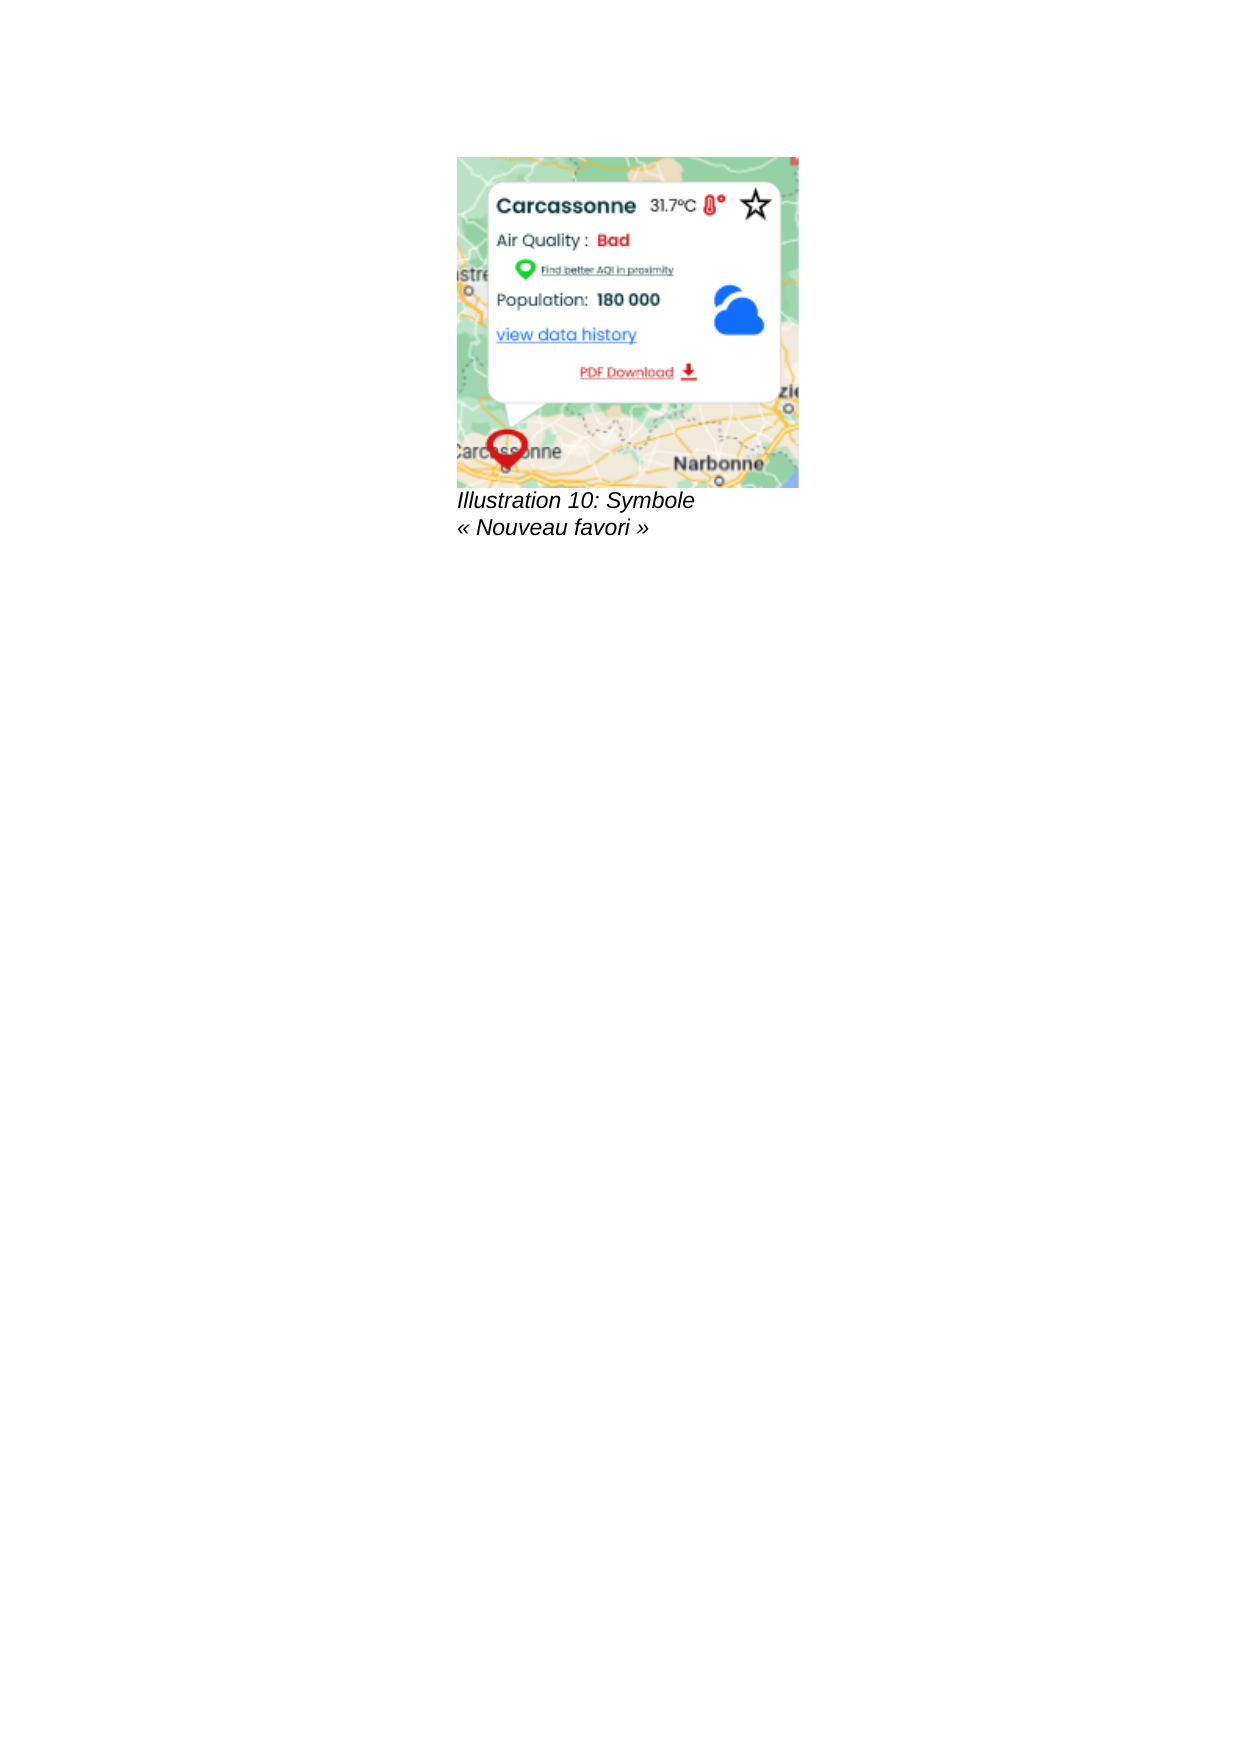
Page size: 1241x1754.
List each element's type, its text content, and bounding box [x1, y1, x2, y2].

text Illustration 10: Symbole « Nouveau favori » [457, 488, 799, 540]
picture [456, 157, 799, 488]
